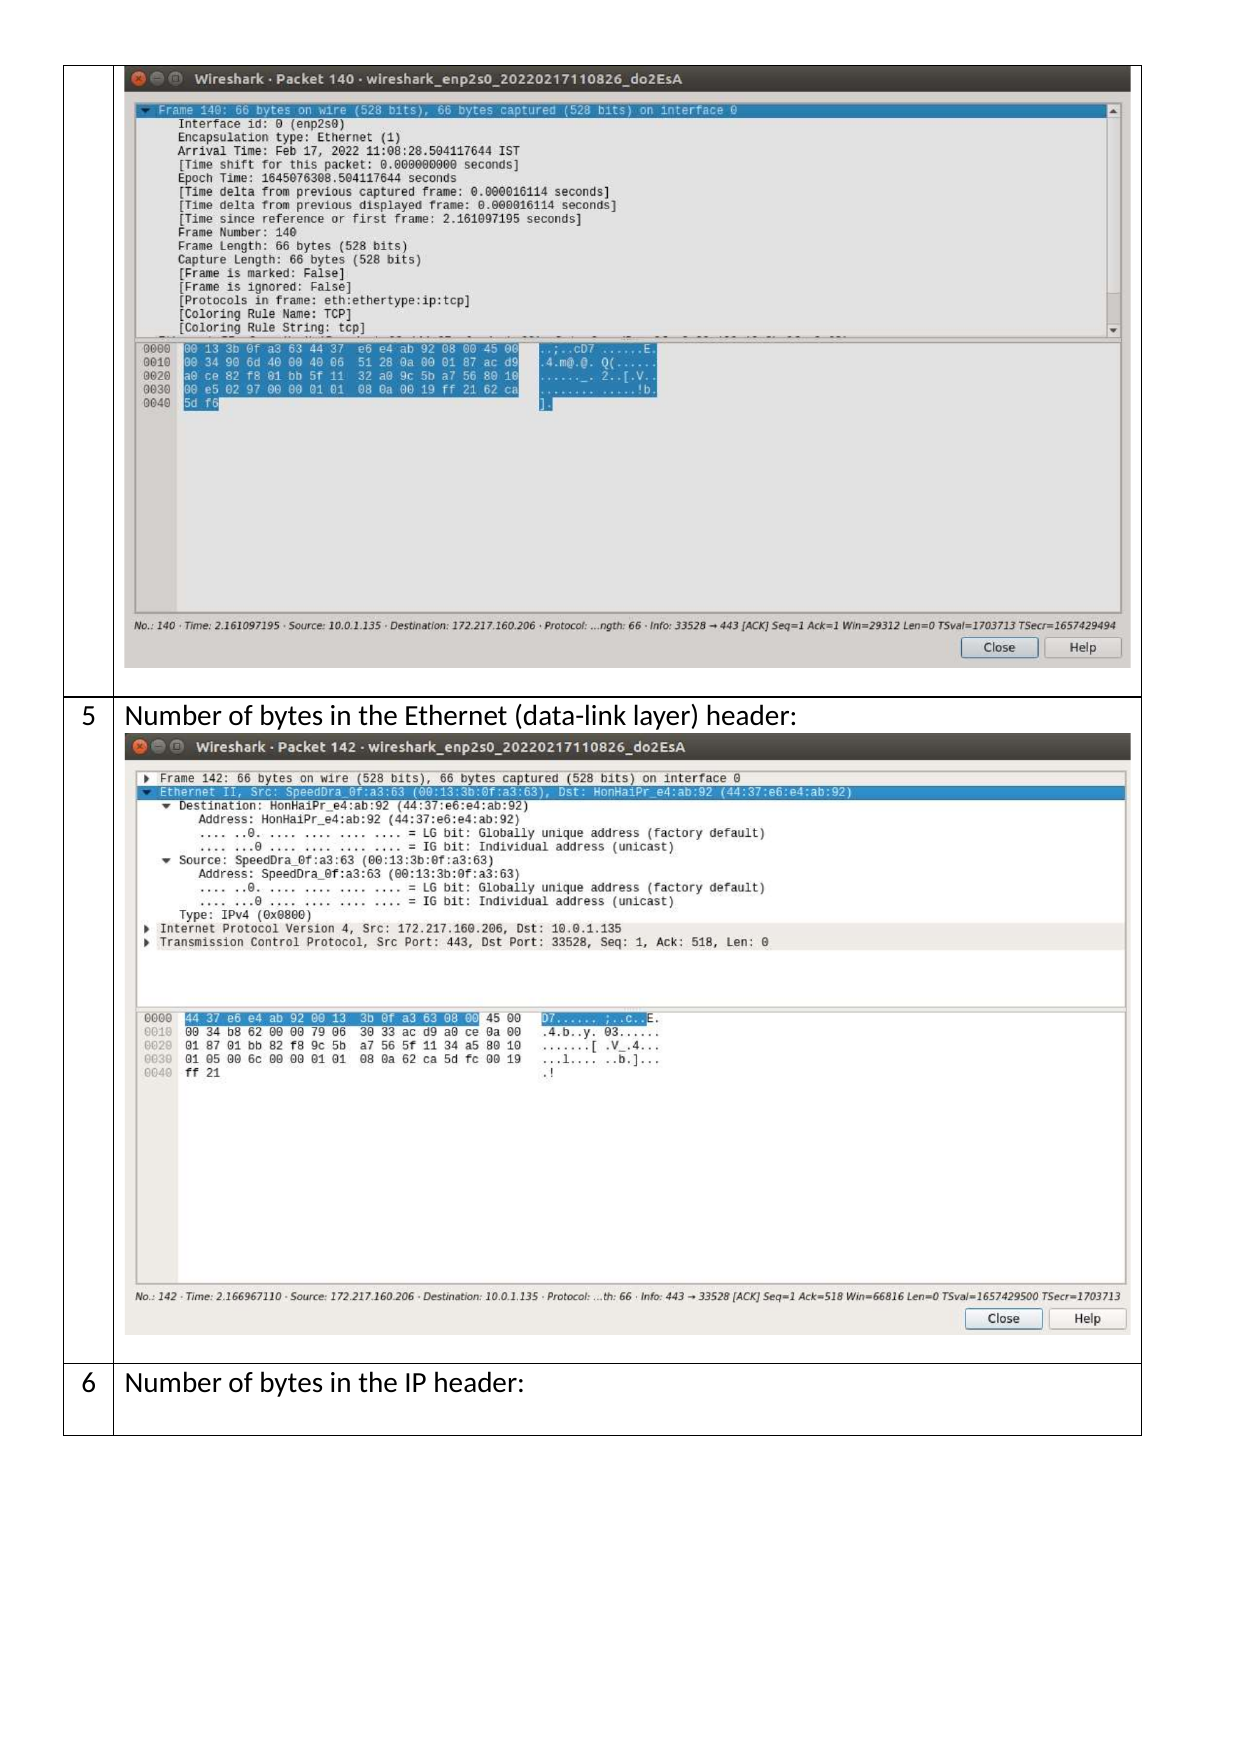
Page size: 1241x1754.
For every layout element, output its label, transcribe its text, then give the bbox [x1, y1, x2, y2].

table_cell Number of bytes in the IP header: [114, 1364, 1141, 1435]
table_cell [64, 66, 113, 696]
table_cell Number of bytes in the Ethernet (data-link layer) header: [114, 698, 1141, 1363]
table_cell [114, 66, 1141, 696]
table_cell 6 [64, 1364, 113, 1435]
table_cell 5 [64, 698, 113, 1363]
